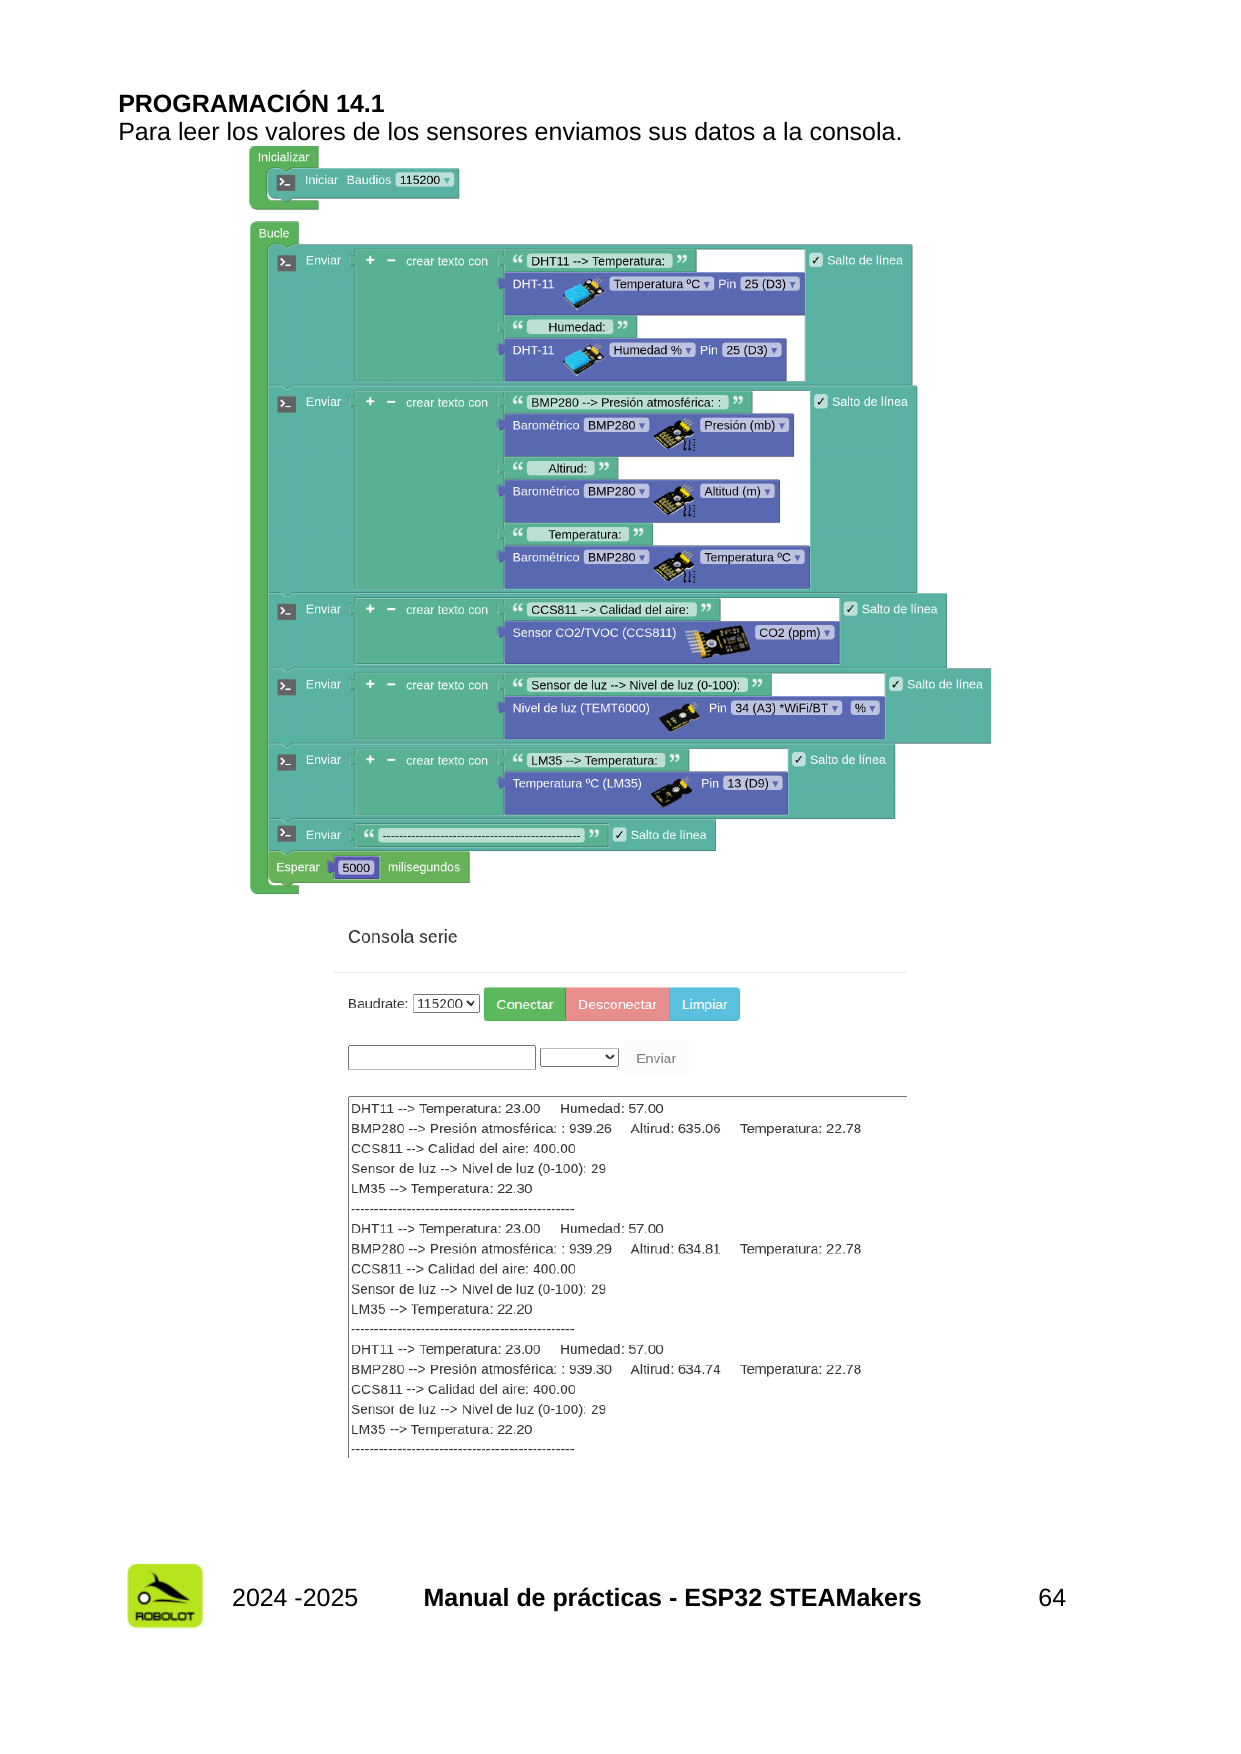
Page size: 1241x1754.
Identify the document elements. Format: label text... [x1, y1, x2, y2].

picture [333, 926, 907, 1458]
picture [249, 146, 992, 894]
text Para leer los valores de los sensores enviamos sus datos a la consola. [118, 117, 1122, 146]
picture [126, 1563, 205, 1631]
text PROGRAMACIÓN 14.1 [118, 88, 1122, 117]
